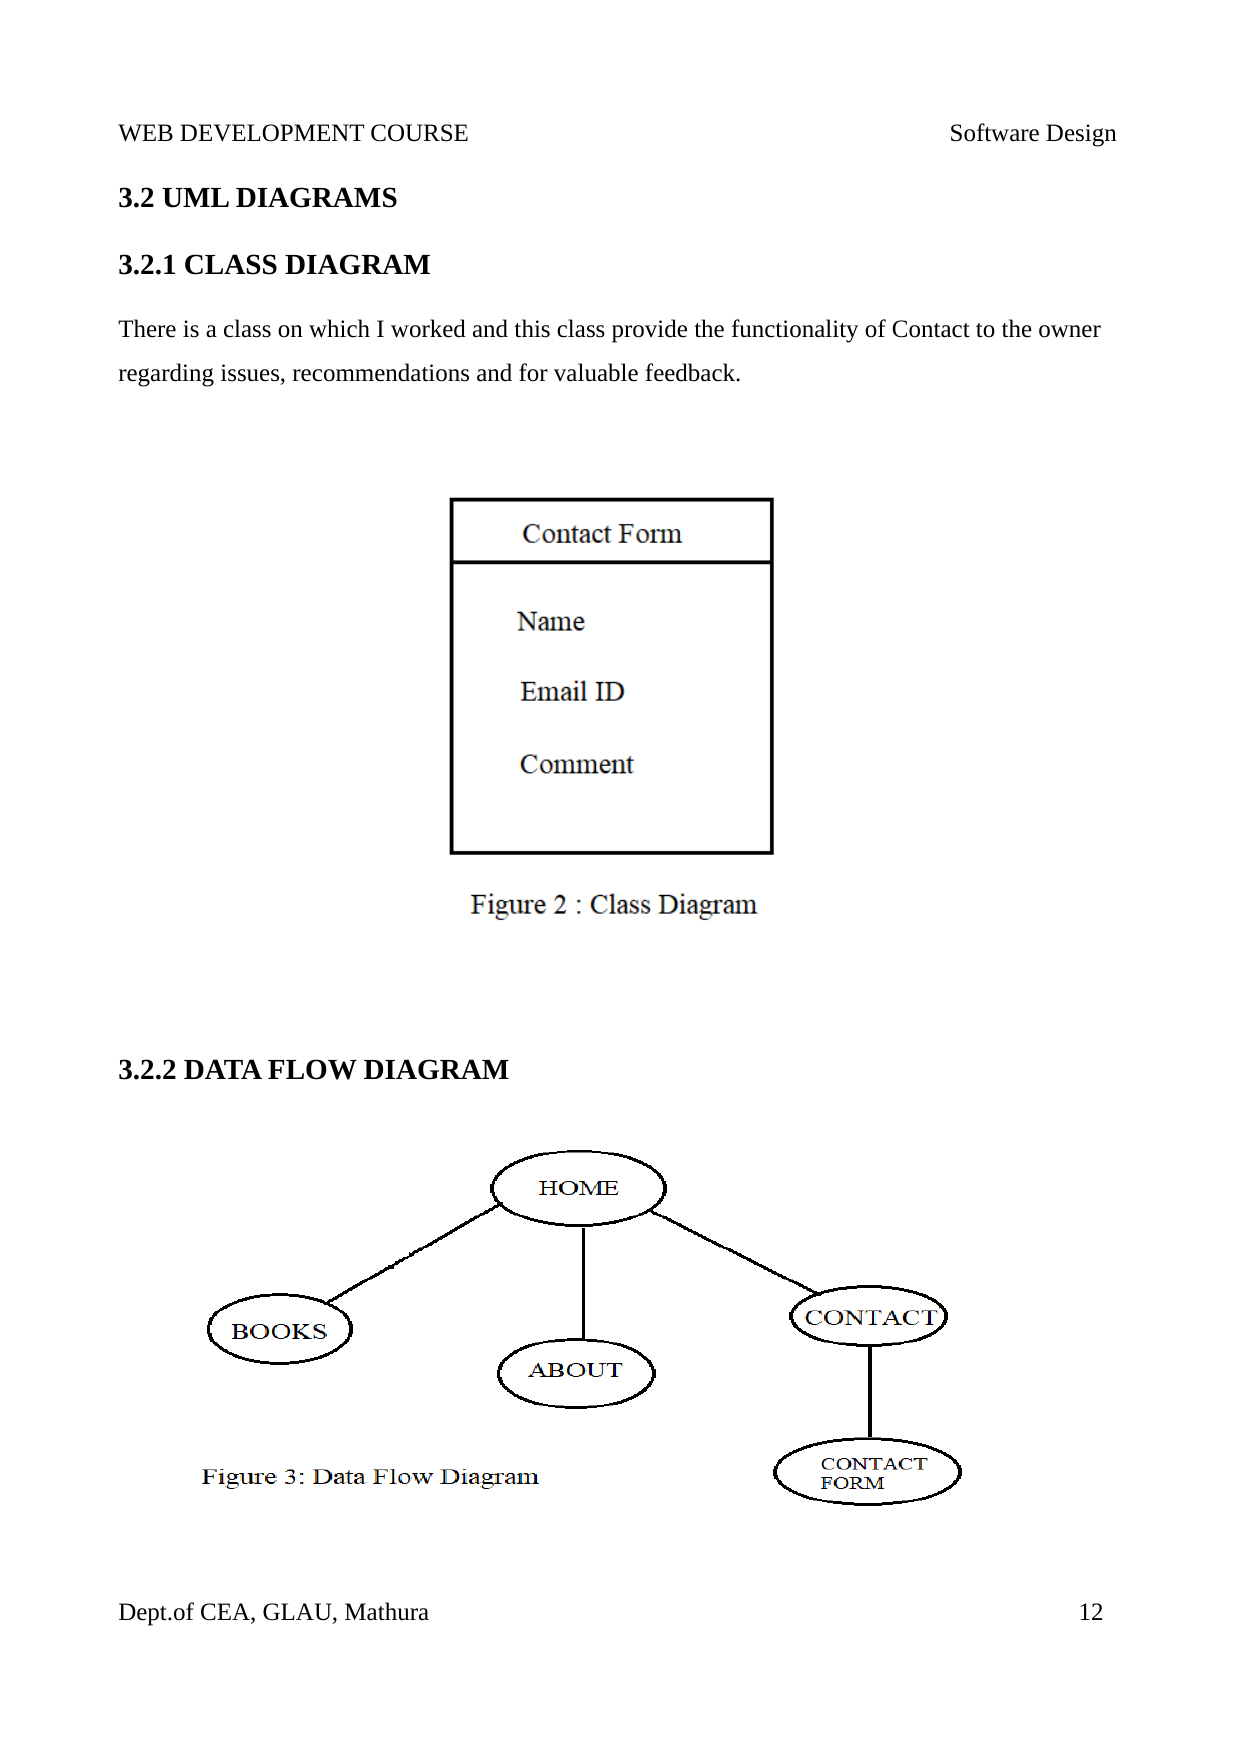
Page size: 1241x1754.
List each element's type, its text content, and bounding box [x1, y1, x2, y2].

picture [331, 434, 909, 1009]
text There is a class on which I worked and this class provide the functionality of Contact to the owner regarding issues, recommendations and for valuable feedback. [118, 314, 1122, 386]
picture [167, 1121, 1025, 1564]
text Dept.of CEA, GLAU, Mathura 12 [118, 1597, 1122, 1626]
text 3.2.1 CLASS DIAGRAM [118, 247, 1122, 281]
text WEB DEVELOPMENT COURSE Software Design [118, 118, 1122, 147]
text 3.2 UML DIAGRAMS [118, 180, 1122, 214]
text 3.2.2 DATA FLOW DIAGRAM [118, 1052, 1122, 1086]
